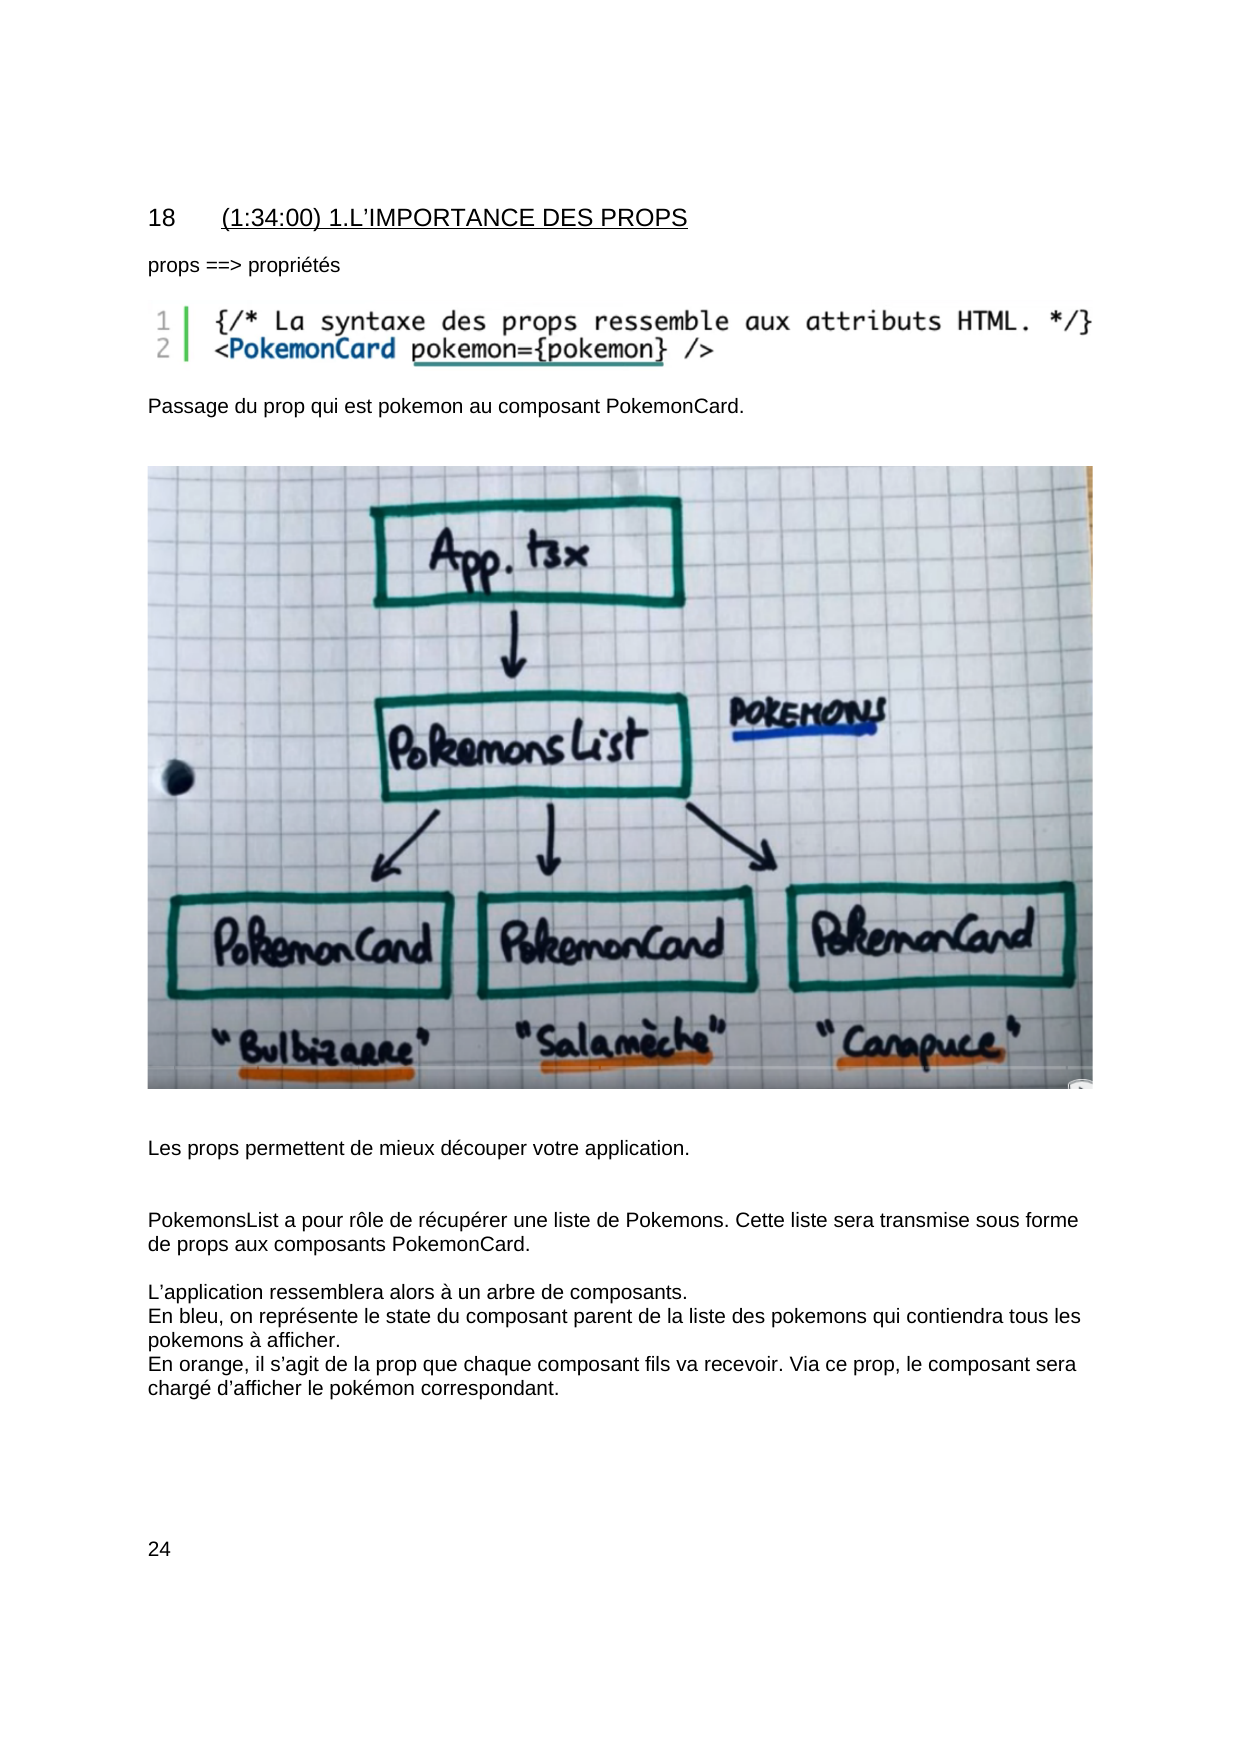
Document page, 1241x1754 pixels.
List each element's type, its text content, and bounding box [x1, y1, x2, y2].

picture [147, 466, 1093, 1089]
text PokemonsList a pour rôle de récupérer une liste de Pokemons. Cette liste sera transmise sous forme de props aux composants PokemonCard. [148, 1208, 1093, 1256]
text L’application ressemblera alors à un arbre de composants. [148, 1280, 1093, 1304]
text Les props permettent de mieux découper votre application. [148, 1136, 1093, 1160]
picture [147, 300, 1093, 371]
text En bleu, on représente le state du composant parent de la liste des pokemons qui contiendra tous les pokemons à afficher. [148, 1304, 1093, 1352]
text En orange, il s’agit de la prop que chaque composant fils va recevoir. Via ce prop, le composant sera chargé d’afficher le pokémon correspondant. [148, 1352, 1093, 1399]
text Passage du prop qui est pokemon au composant PokemonCard. [148, 394, 1093, 418]
text props ==> propriétés [148, 252, 1093, 276]
subtitle (1:34:00) 1.l’importance des props [148, 203, 1093, 232]
